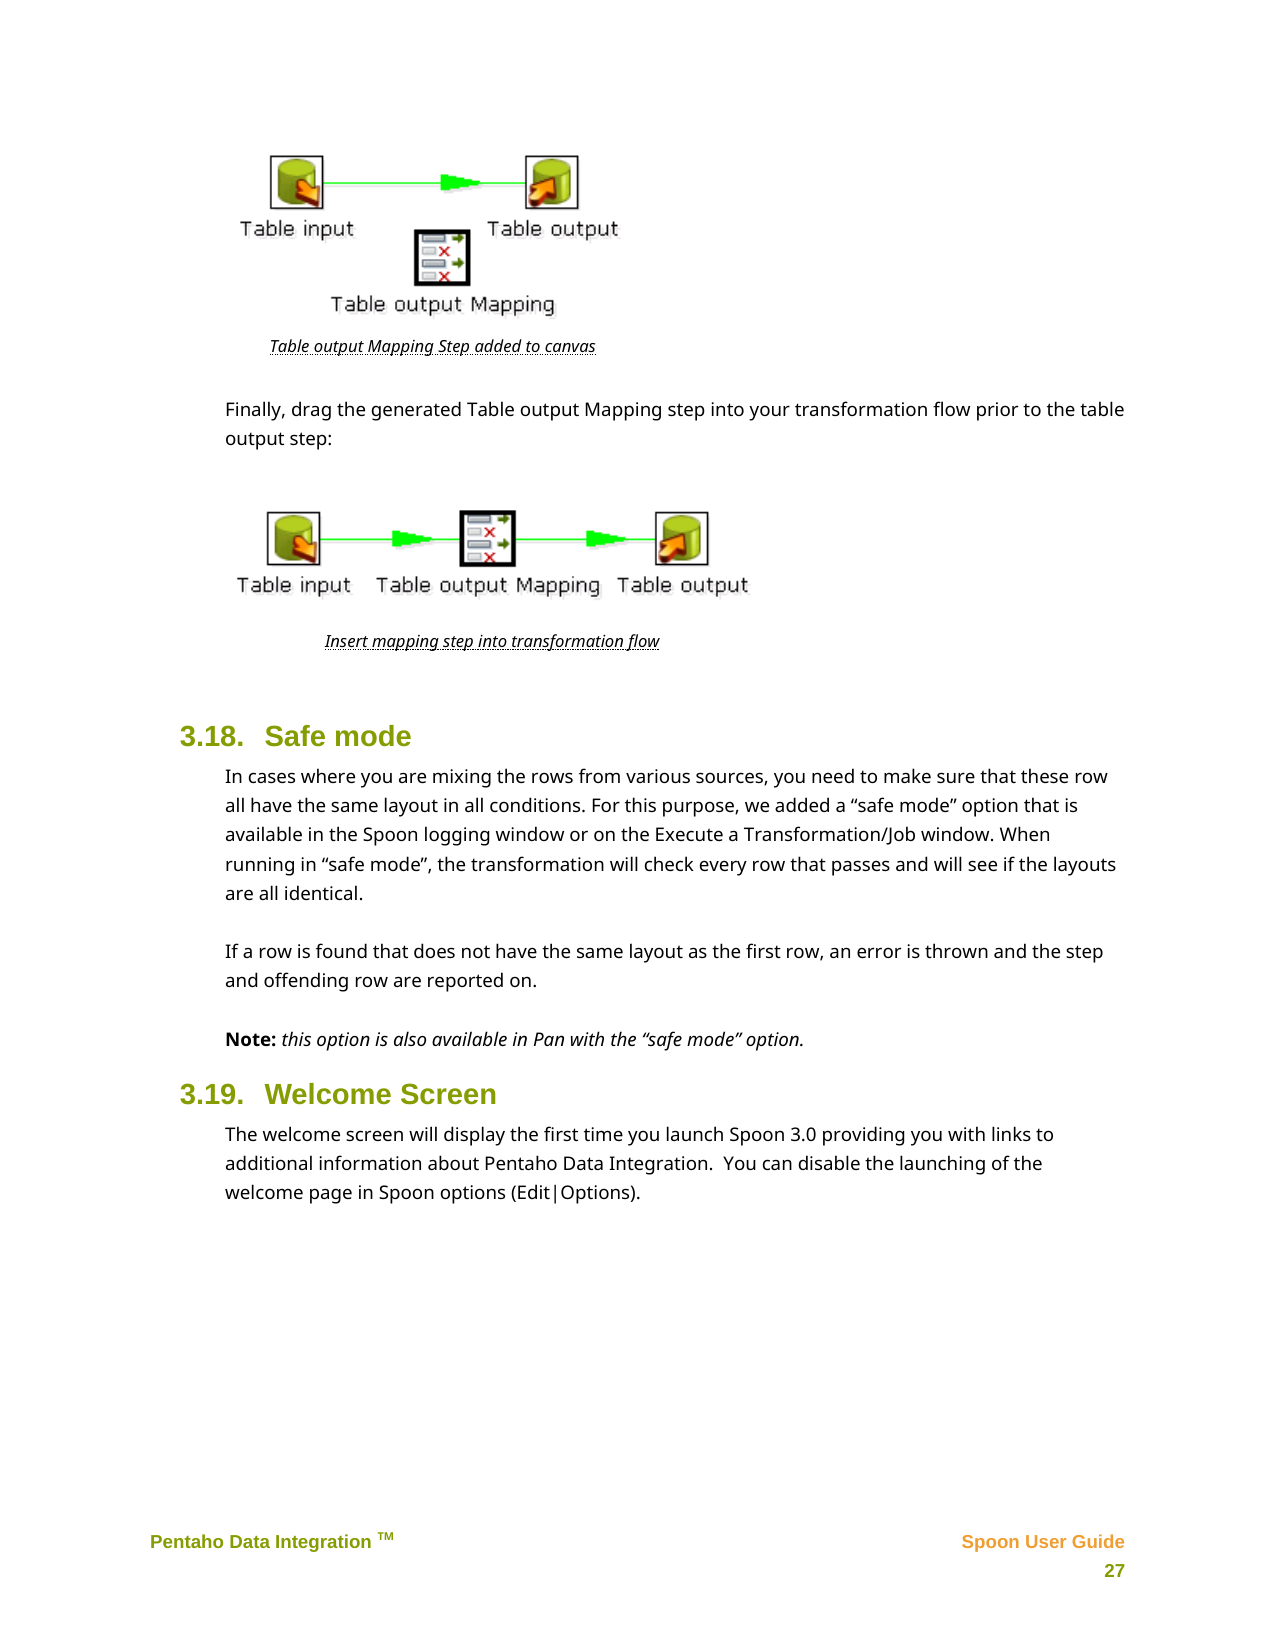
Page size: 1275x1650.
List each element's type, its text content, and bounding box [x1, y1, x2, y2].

picture [225, 137, 646, 335]
text Insert mapping step into transformation flow [225, 630, 761, 652]
text If a row is found that does not have the same layout as the first row, an error is thrown and the step and offending row are reported on. [225, 935, 1125, 993]
text The welcome screen will display the first time you launch Spoon 3.0 providing you with links to additional information about Pentaho Data Integration. You can disable the launching of the welcome page in Spoon options (Edit|Options). [225, 1118, 1125, 1205]
text Note: this option is also available in Pan with the “safe mode” option. [225, 1023, 1125, 1052]
subtitle Welcome Screen [179, 1077, 1125, 1112]
text Finally, drag the generated Table output Mapping step into your transformation flow prior to the table output step: [225, 393, 1125, 452]
text [223, 497, 762, 665]
picture [225, 498, 764, 630]
text Table output Mapping Step added to canvas [225, 335, 642, 357]
text In cases where you are mixing the rows from various sources, you need to make sure that these row all have the same layout in all conditions. For this purpose, we added a “safe mode” option that is available in the Spoon logging window or on the Execute a Transformation/Job window. When running in “safe mode”, the transformation will check every row that passes and will see if the layouts are all identical. [225, 760, 1125, 906]
subtitle Safe mode [179, 719, 1125, 754]
